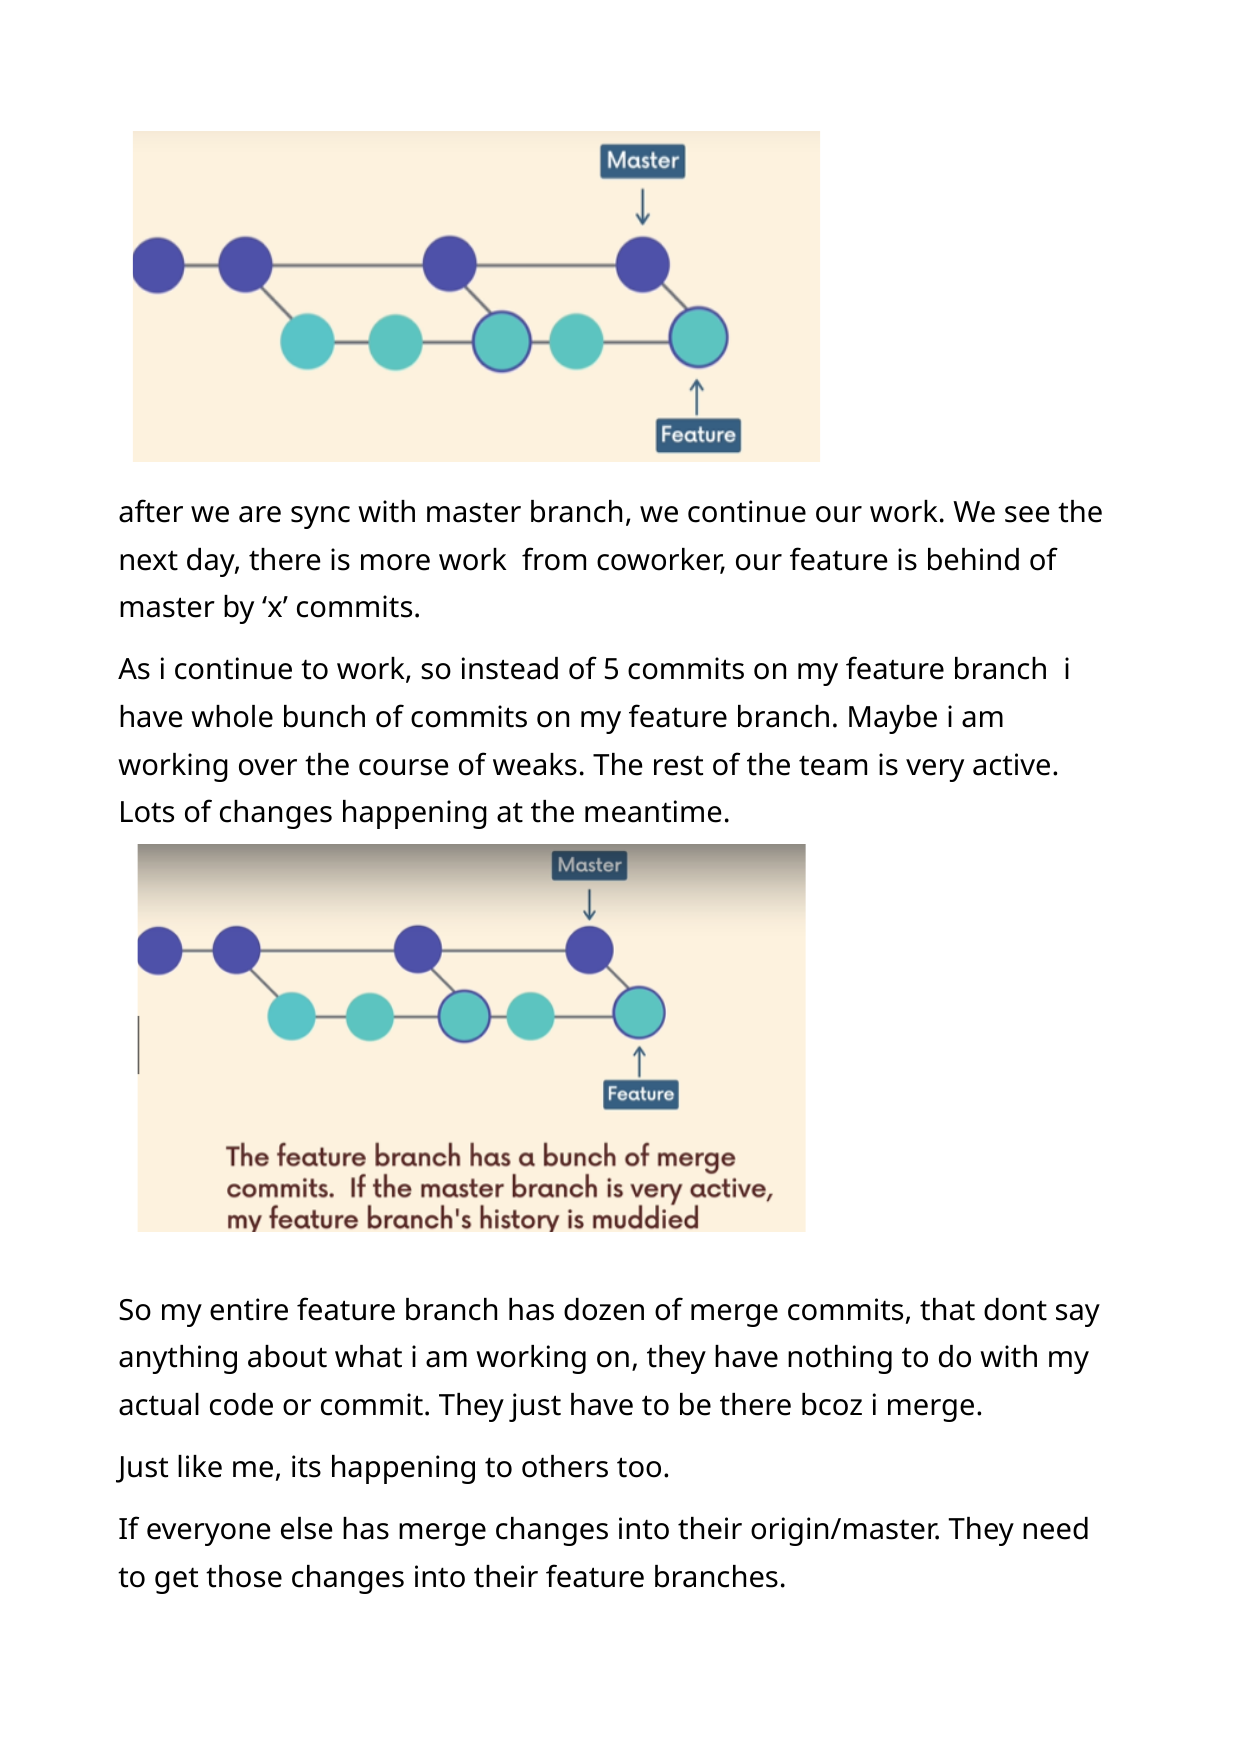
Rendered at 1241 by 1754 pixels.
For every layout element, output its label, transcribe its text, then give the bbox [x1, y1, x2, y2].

text after we are sync with master branch, we continue our work. We see the next day, there is more work from coworker, our feature is behind of master by ‘x’ commits. [118, 491, 1122, 626]
text So my entire feature branch has dozen of merge commits, that dont say anything about what i am working on, they have nothing to do with my actual code or commit. They just have to be there bcoz i merge. [118, 1289, 1122, 1424]
picture [132, 131, 821, 462]
text If everyone else has merge changes into their origin/master. They need to get those changes into their feature branches. [118, 1508, 1122, 1596]
text As i continue to work, so instead of 5 commits on my feature branch i have whole bunch of commits on my feature branch. Maybe i am working over the course of weaks. The rest of the team is very active. Lots of changes happening at the meantime. [118, 649, 1122, 831]
text Just like me, its happening to others too. [118, 1446, 1122, 1486]
picture [137, 844, 806, 1232]
